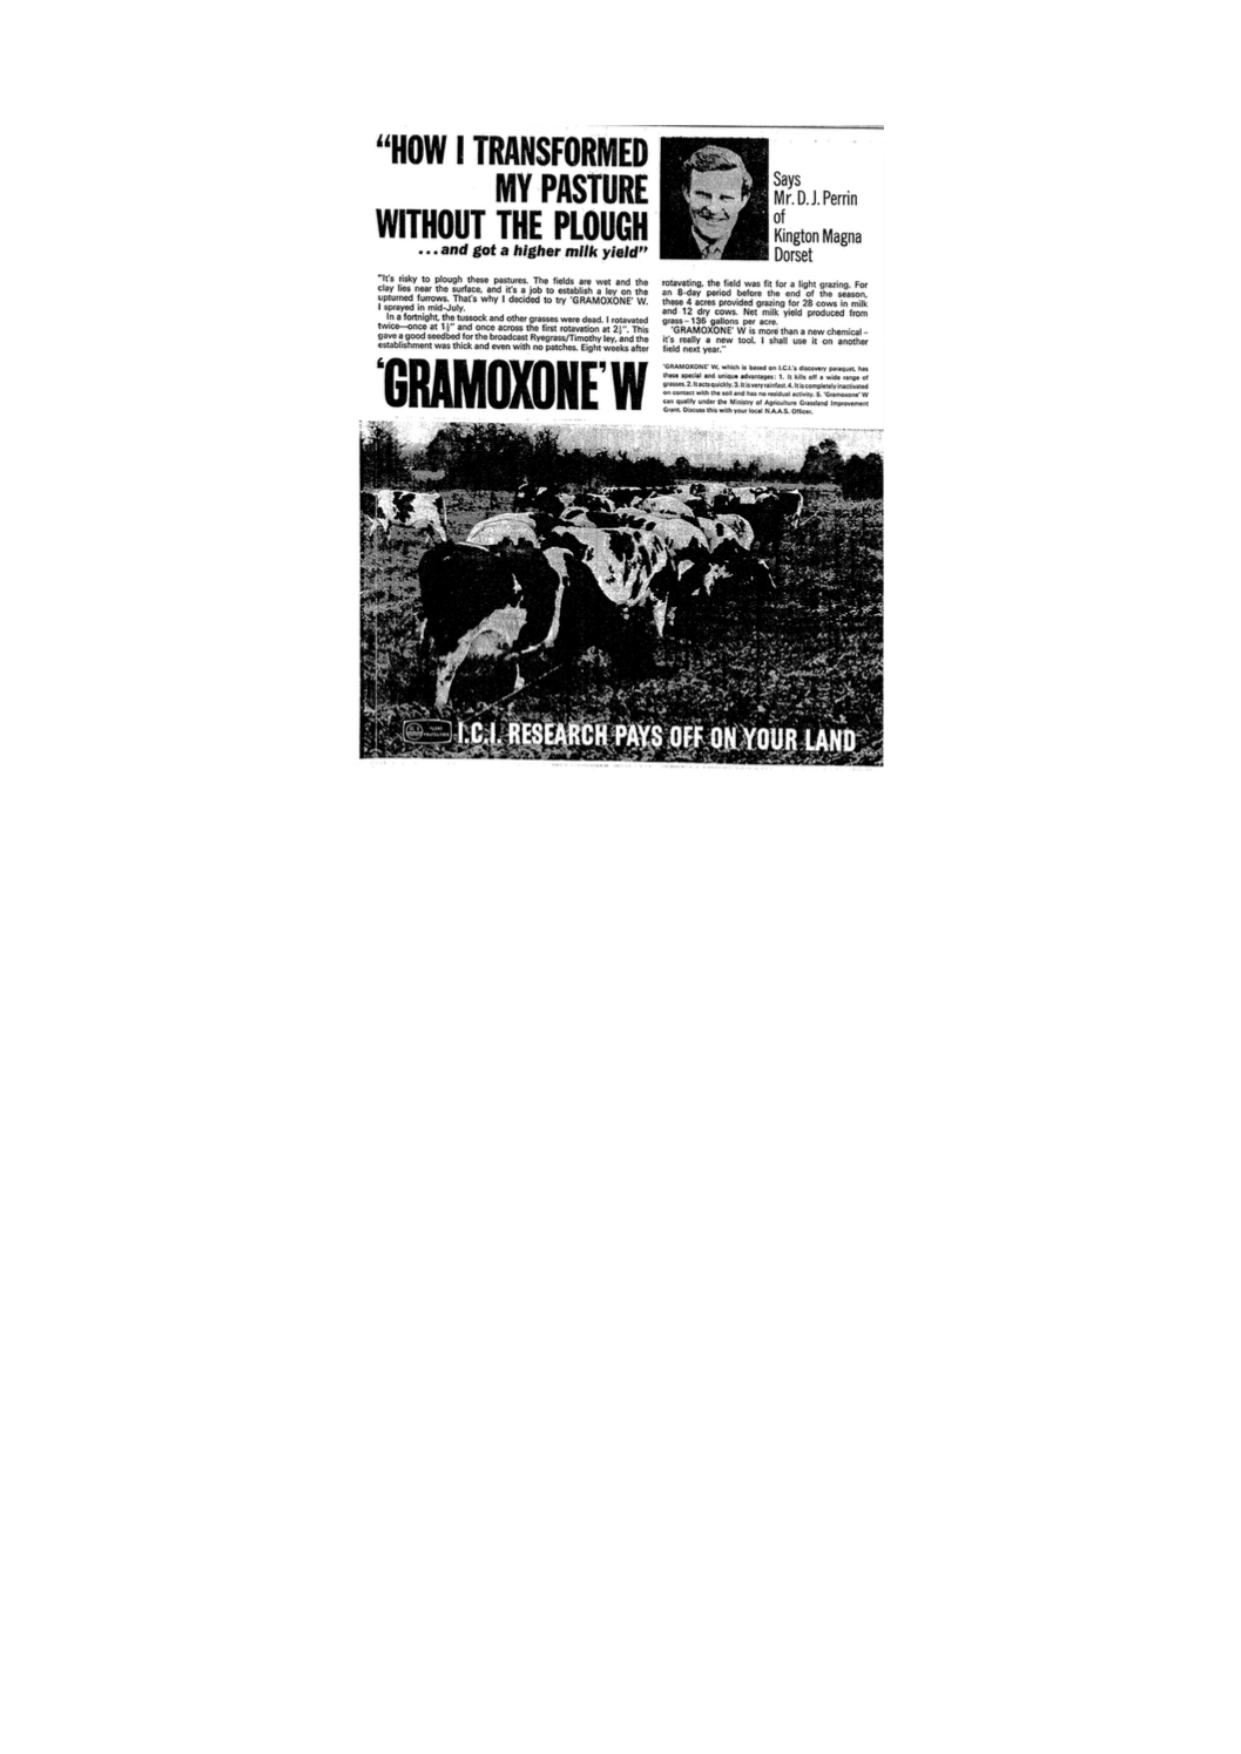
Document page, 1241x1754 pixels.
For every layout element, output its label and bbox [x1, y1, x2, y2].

picture [343, 118, 897, 783]
